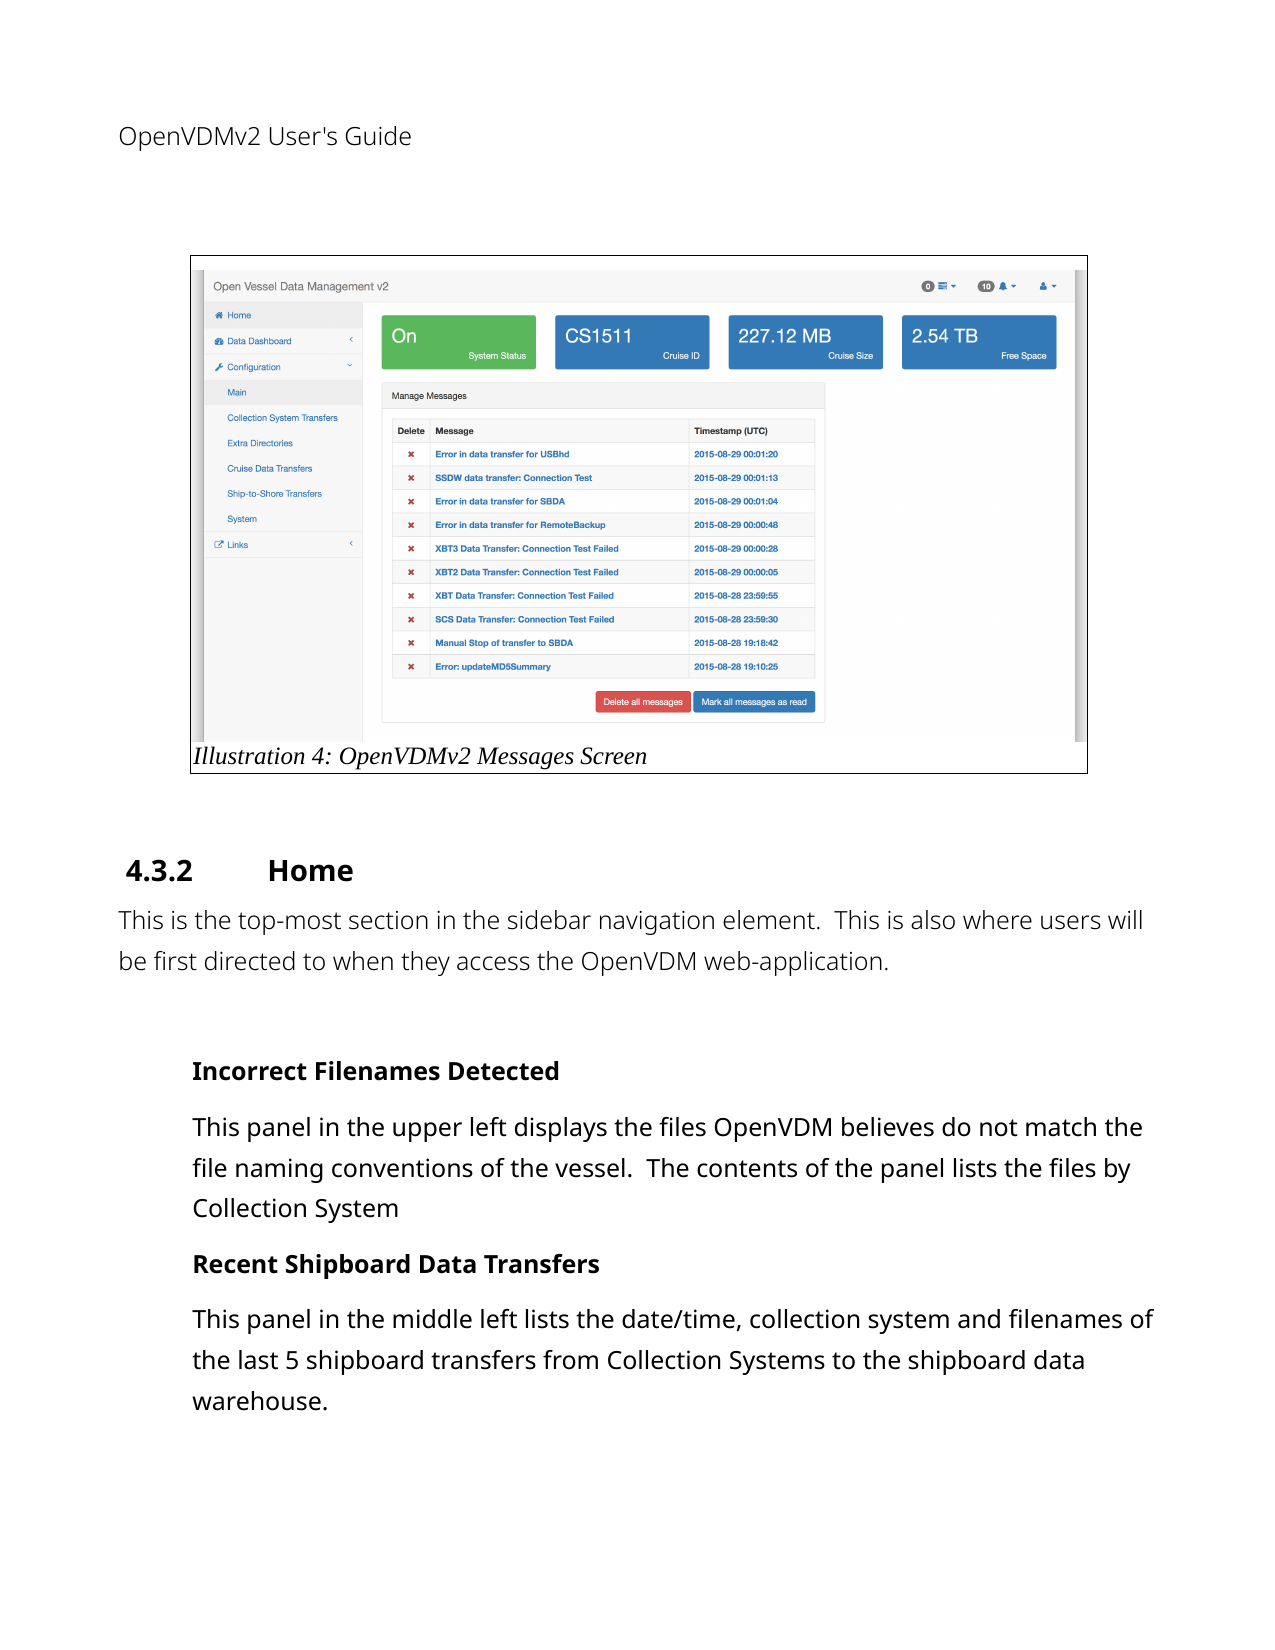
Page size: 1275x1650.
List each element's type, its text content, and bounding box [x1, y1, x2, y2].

text Incorrect Filenames Detected [192, 1054, 1157, 1088]
text Illustration 4: OpenVDMv2 Messages Screen [193, 742, 1084, 770]
subtitle Home [118, 850, 1157, 890]
picture [189, 270, 1088, 742]
text This panel in the upper left displays the files OpenVDM believes do not match the file naming conventions of the vessel. The contents of the panel lists the files by Collection System [192, 1109, 1157, 1225]
text This is the top-most section in the sidebar navigation element. This is also where users will be first directed to when they access the OpenVDM web-application. [118, 902, 1157, 977]
text Recent Shipboard Data Transfers [192, 1246, 1157, 1281]
text This panel in the middle left lists the date/time, collection system and filenames of the last 5 shipboard transfers from Collection Systems to the shipboard data warehouse. [192, 1302, 1157, 1418]
